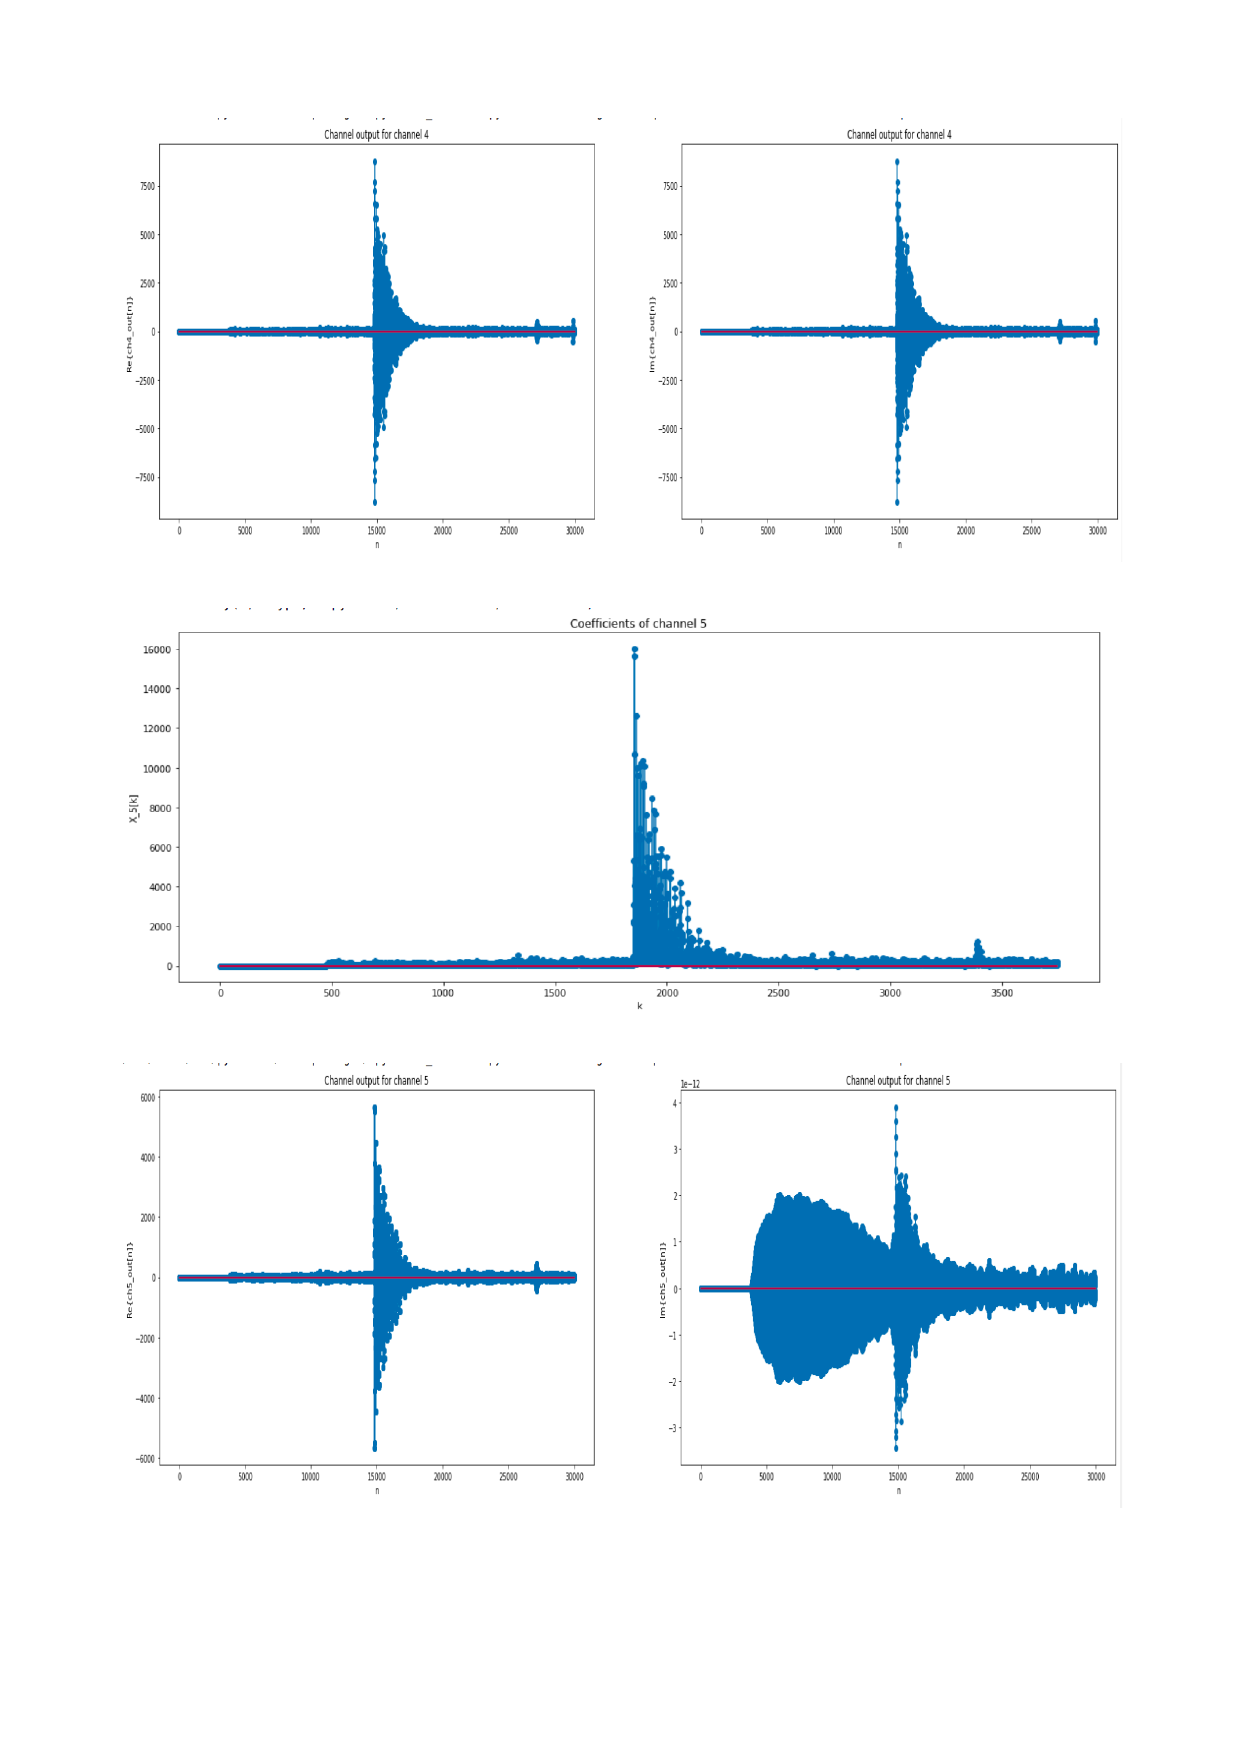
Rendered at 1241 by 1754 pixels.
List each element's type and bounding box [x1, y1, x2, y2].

picture [118, 118, 1123, 562]
picture [118, 608, 1123, 1017]
picture [118, 1063, 1123, 1508]
